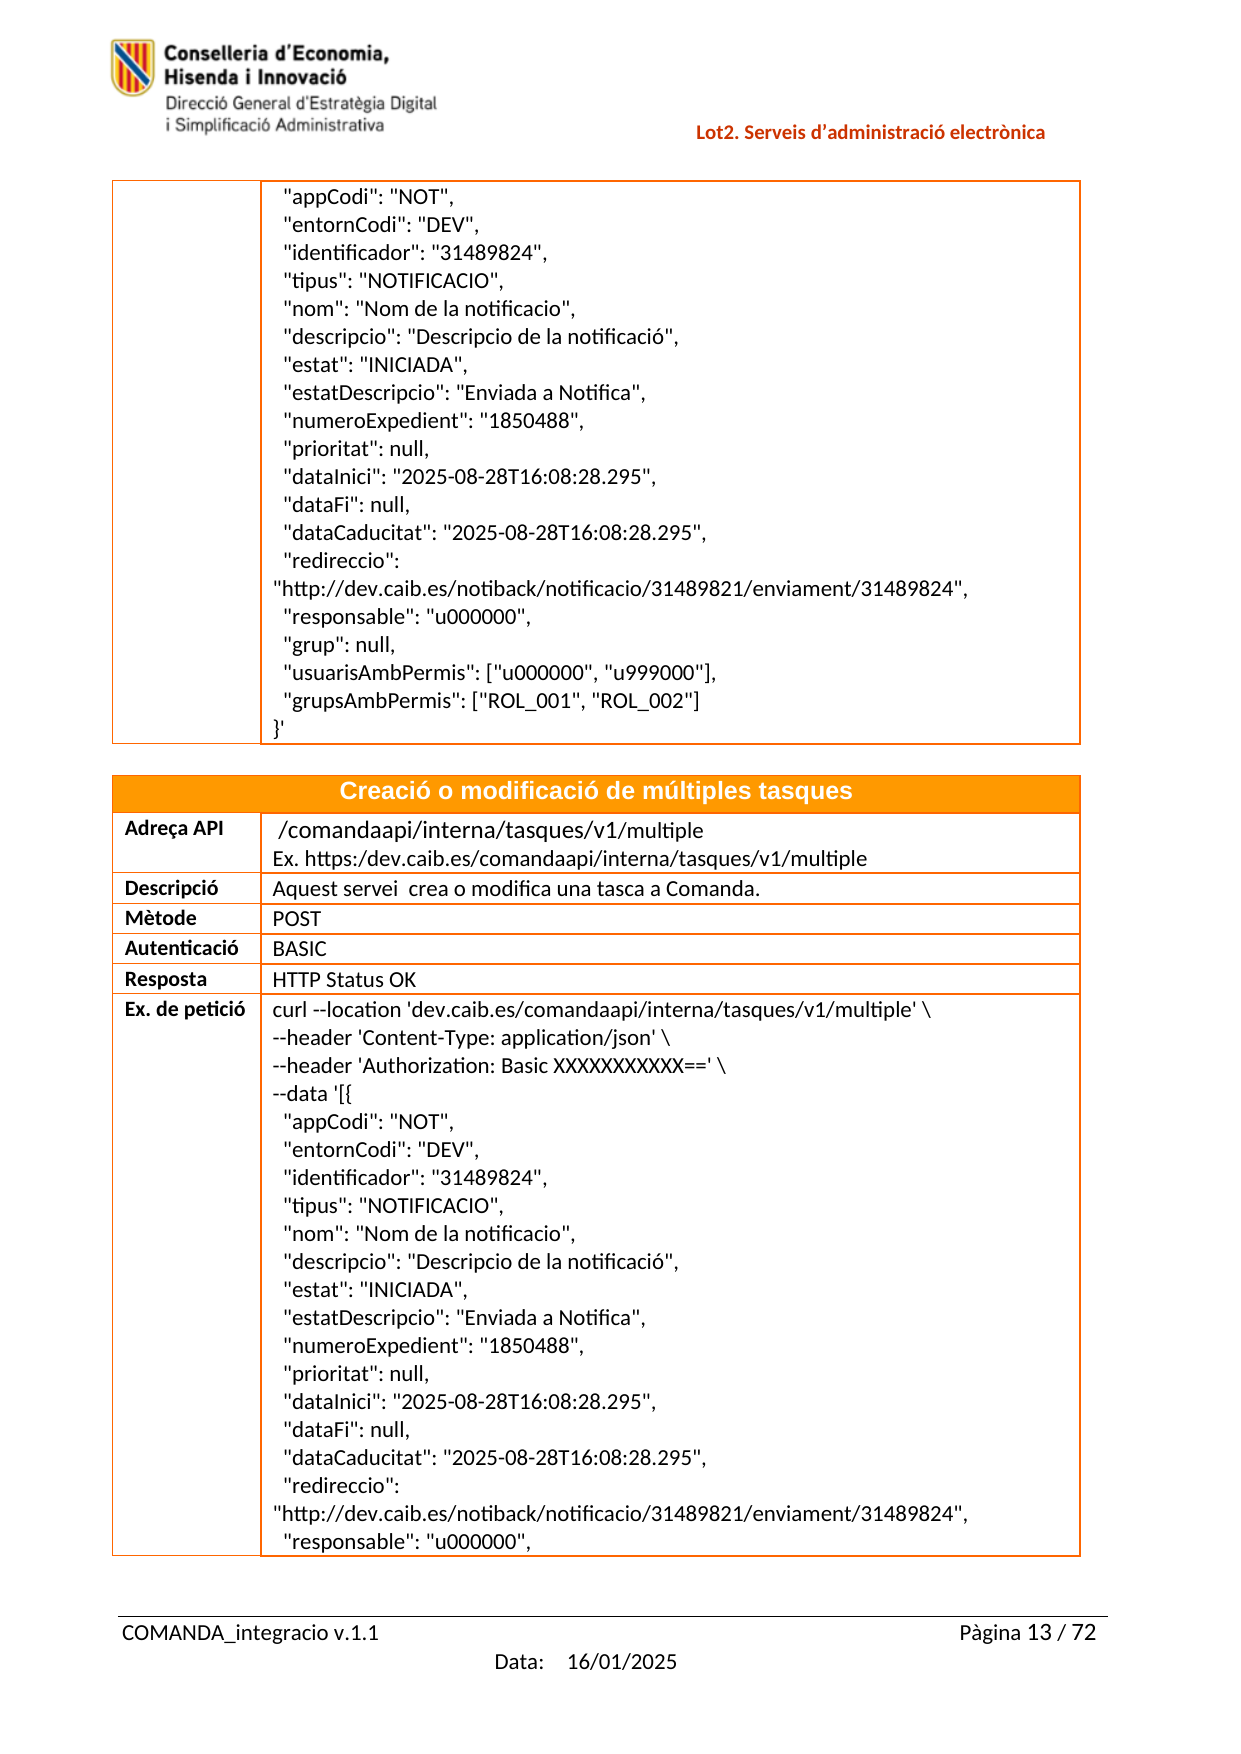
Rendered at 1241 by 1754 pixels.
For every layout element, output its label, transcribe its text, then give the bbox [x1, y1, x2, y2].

table_cell Resposta [113, 964, 260, 993]
table_cell Adreça API [113, 813, 260, 872]
table_cell [113, 181, 260, 743]
table_cell Descripció [113, 873, 260, 902]
table_cell /comandaapi/interna/tasques/v1/multiple Ex. https:/dev.caib.es/comandaapi/interna/tasques/v1/multiple [262, 814, 1079, 872]
table_cell HTTP Status OK [262, 965, 1079, 993]
table_cell BASIC [262, 935, 1079, 963]
table_header Creació o modificació de múltiples tasques [113, 776, 1079, 812]
table_cell curl --location 'dev.caib.es/comandaapi/interna/tasques/v1/multiple' \ --header 'Content-Type: application/json' \ --header 'Authorization: Basic XXXXXXXXXXX==' \ --data '[{ "appCodi": "NOT", "entornCodi": "DEV", "identificador": "31489824", "tipus": "NOTIFICACIO", "nom": "Nom de la notificacio", "descripcio": "Descripcio de la notificació", "estat": "INICIADA", "estatDescripcio": "Enviada a Notifica", "numeroExpedient": "1850488", "prioritat": null, "dataInici": "2025-08-28T16:08:28.295", "dataFi": null, "dataCaducitat": "2025-08-28T16:08:28.295", "redireccio": "http://dev.caib.es/notiback/notificacio/31489821/enviament/31489824", "responsable": "u000000", [262, 995, 1079, 1555]
table_cell Mètode [113, 904, 260, 932]
table_cell Aquest servei crea o modifica una tasca a Comanda. [262, 874, 1079, 902]
table_cell Autenticació [113, 934, 260, 963]
picture [100, 26, 467, 156]
table_cell "appCodi": "NOT", "entornCodi": "DEV", "identificador": "31489824", "tipus": "NOTIFICACIO", "nom": "Nom de la notificacio", "descripcio": "Descripcio de la notificació", "estat": "INICIADA", "estatDescripcio": "Enviada a Notifica", "numeroExpedient": "1850488", "prioritat": null, "dataInici": "2025-08-28T16:08:28.295", "dataFi": null, "dataCaducitat": "2025-08-28T16:08:28.295", "redireccio": "http://dev.caib.es/notiback/notificacio/31489821/enviament/31489824", "responsable": "u000000", "grup": null, "usuarisAmbPermis": ["u000000", "u999000"], "grupsAmbPermis": ["ROL_001", "ROL_002"] }' [262, 182, 1079, 743]
table_cell POST [262, 905, 1079, 932]
table_cell Ex. de petició [113, 994, 260, 1555]
